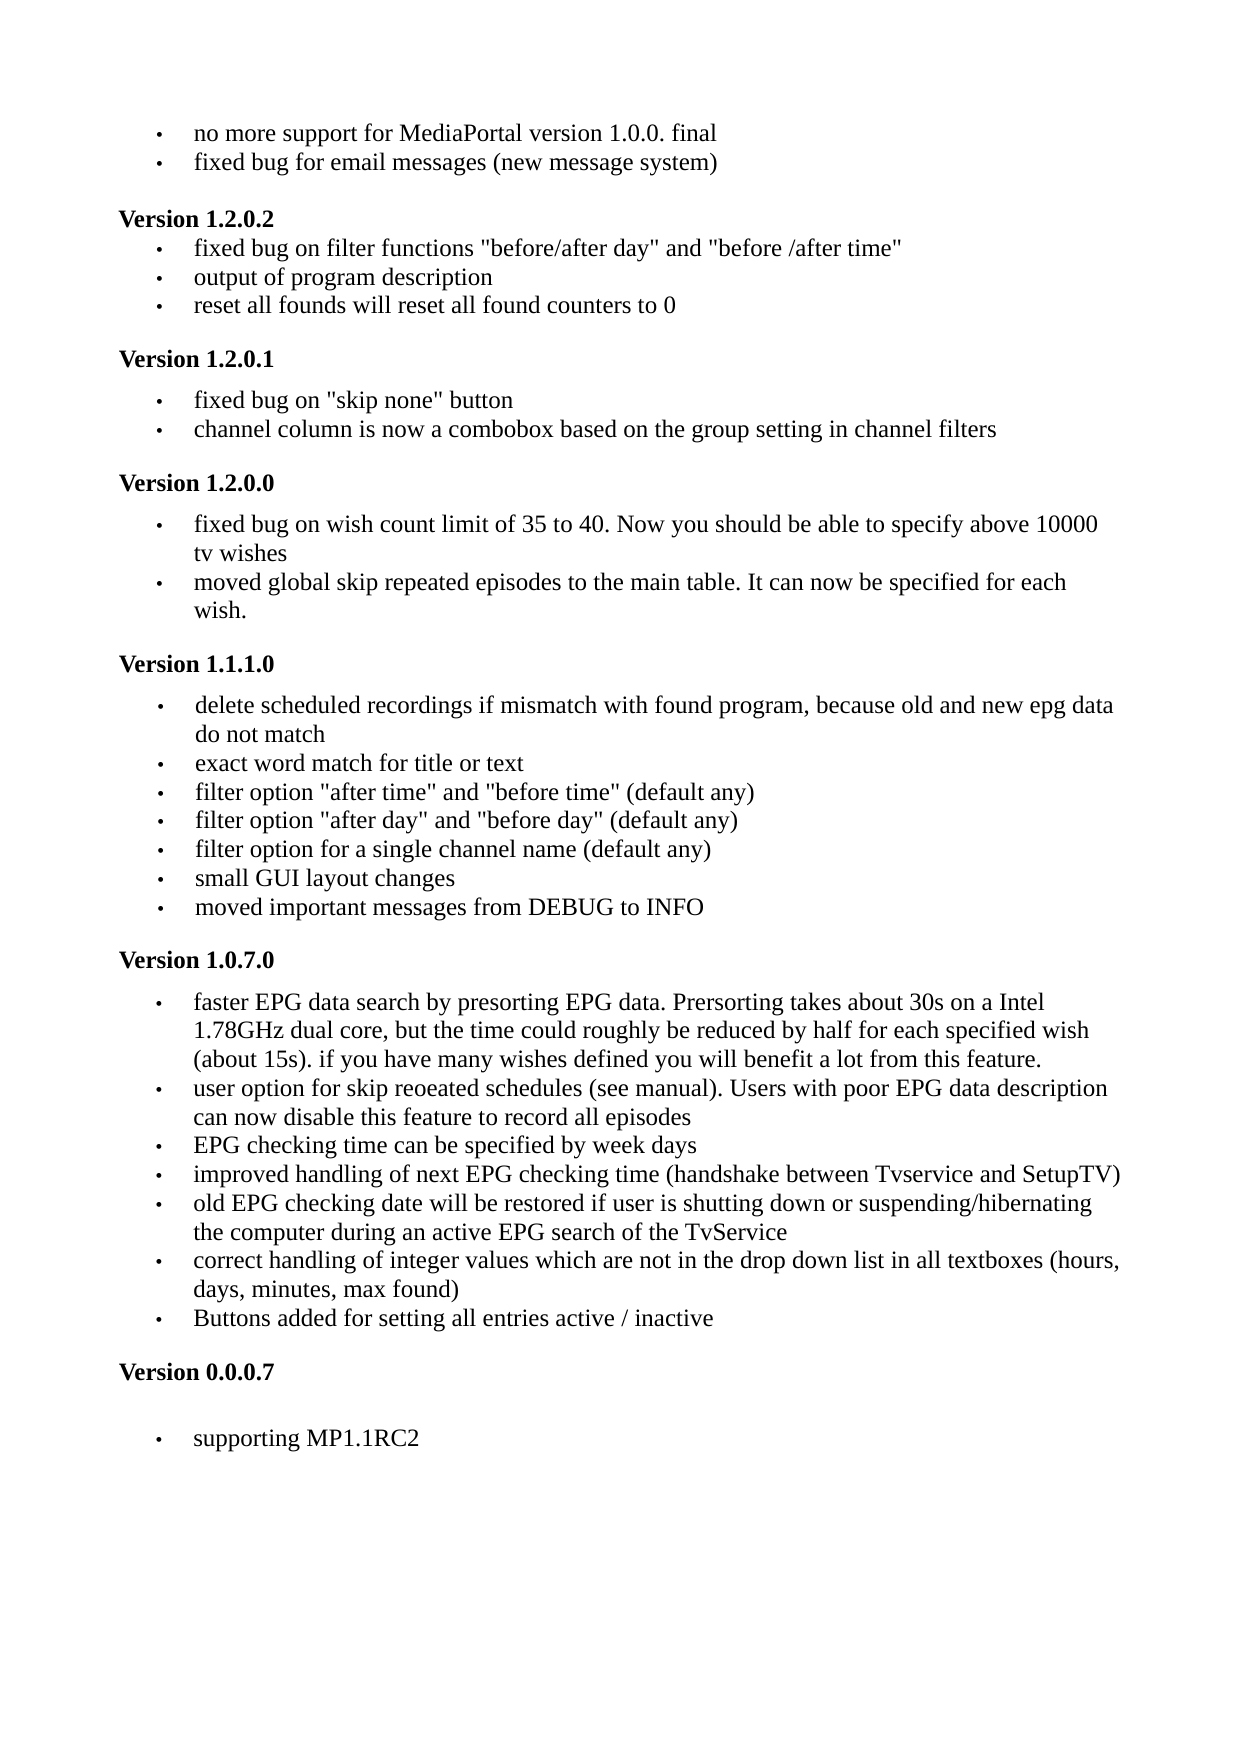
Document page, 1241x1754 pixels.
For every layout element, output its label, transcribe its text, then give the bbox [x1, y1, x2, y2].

text Version 1.2.0.0 [45, 468, 1119, 497]
list filter option "after day" and "before day" (default any) [157, 806, 1122, 834]
text Version 0.0.0.7 [45, 1357, 1119, 1386]
text Version 1.1.1.0 [45, 649, 1119, 678]
list moved global skip repeated episodes to the main table. It can now be specified for each wish. [156, 567, 1122, 624]
list exact word match for title or text [157, 748, 1122, 777]
text Version 1.2.0.1 [45, 344, 1119, 373]
list output of program description [156, 262, 1122, 291]
list fixed bug on wish count limit of 35 to 40. Now you should be able to specify above 10000 tv wishes [156, 509, 1122, 567]
list filter option "after time" and "before time" (default any) [157, 777, 1122, 806]
list Buttons added for setting all entries active / inactive [156, 1303, 1122, 1332]
list faster EPG data search by presorting EPG data. Prersorting takes about 30s on a Intel 1.78GHz dual core, but the time could roughly be reduced by half for each specified wish (about 15s). if you have many wishes defined you will benefit a lot from this feature. [156, 987, 1122, 1073]
list correct handling of integer values which are not in the drop down list in all textboxes (hours, days, minutes, max found) [156, 1246, 1122, 1303]
list channel column is now a combobox based on the group setting in channel filters [156, 414, 1122, 443]
text Version 1.2.0.2 [118, 204, 1122, 233]
list no more support for MediaPortal version 1.0.0. final [156, 118, 1122, 147]
list EPG checking time can be specified by week days [156, 1131, 1122, 1159]
text Version 1.0.7.0 [45, 946, 1119, 974]
list fixed bug for email messages (new message system) [156, 147, 1122, 176]
list old EPG checking date will be restored if user is shutting down or suspending/hibernating the computer during an active EPG search of the TvService [156, 1188, 1122, 1246]
list small GUI layout changes [157, 863, 1122, 892]
list fixed bug on filter functions "before/after day" and "before /after time" [156, 233, 1122, 262]
list supporting MP1.1RC2 [156, 1423, 1122, 1452]
list improved handling of next EPG checking time (handshake between Tvservice and SetupTV) [156, 1159, 1122, 1188]
list delete scheduled recordings if mismatch with found program, because old and new epg data do not match [157, 691, 1122, 748]
list fixed bug on "skip none" button [156, 386, 1122, 414]
list moved important messages from DEBUG to INFO [157, 892, 1122, 921]
list filter option for a single channel name (default any) [157, 834, 1122, 863]
list reset all founds will reset all found counters to 0 [156, 291, 1122, 319]
list user option for skip reoeated schedules (see manual). Users with poor EPG data description can now disable this feature to record all episodes [156, 1073, 1122, 1131]
